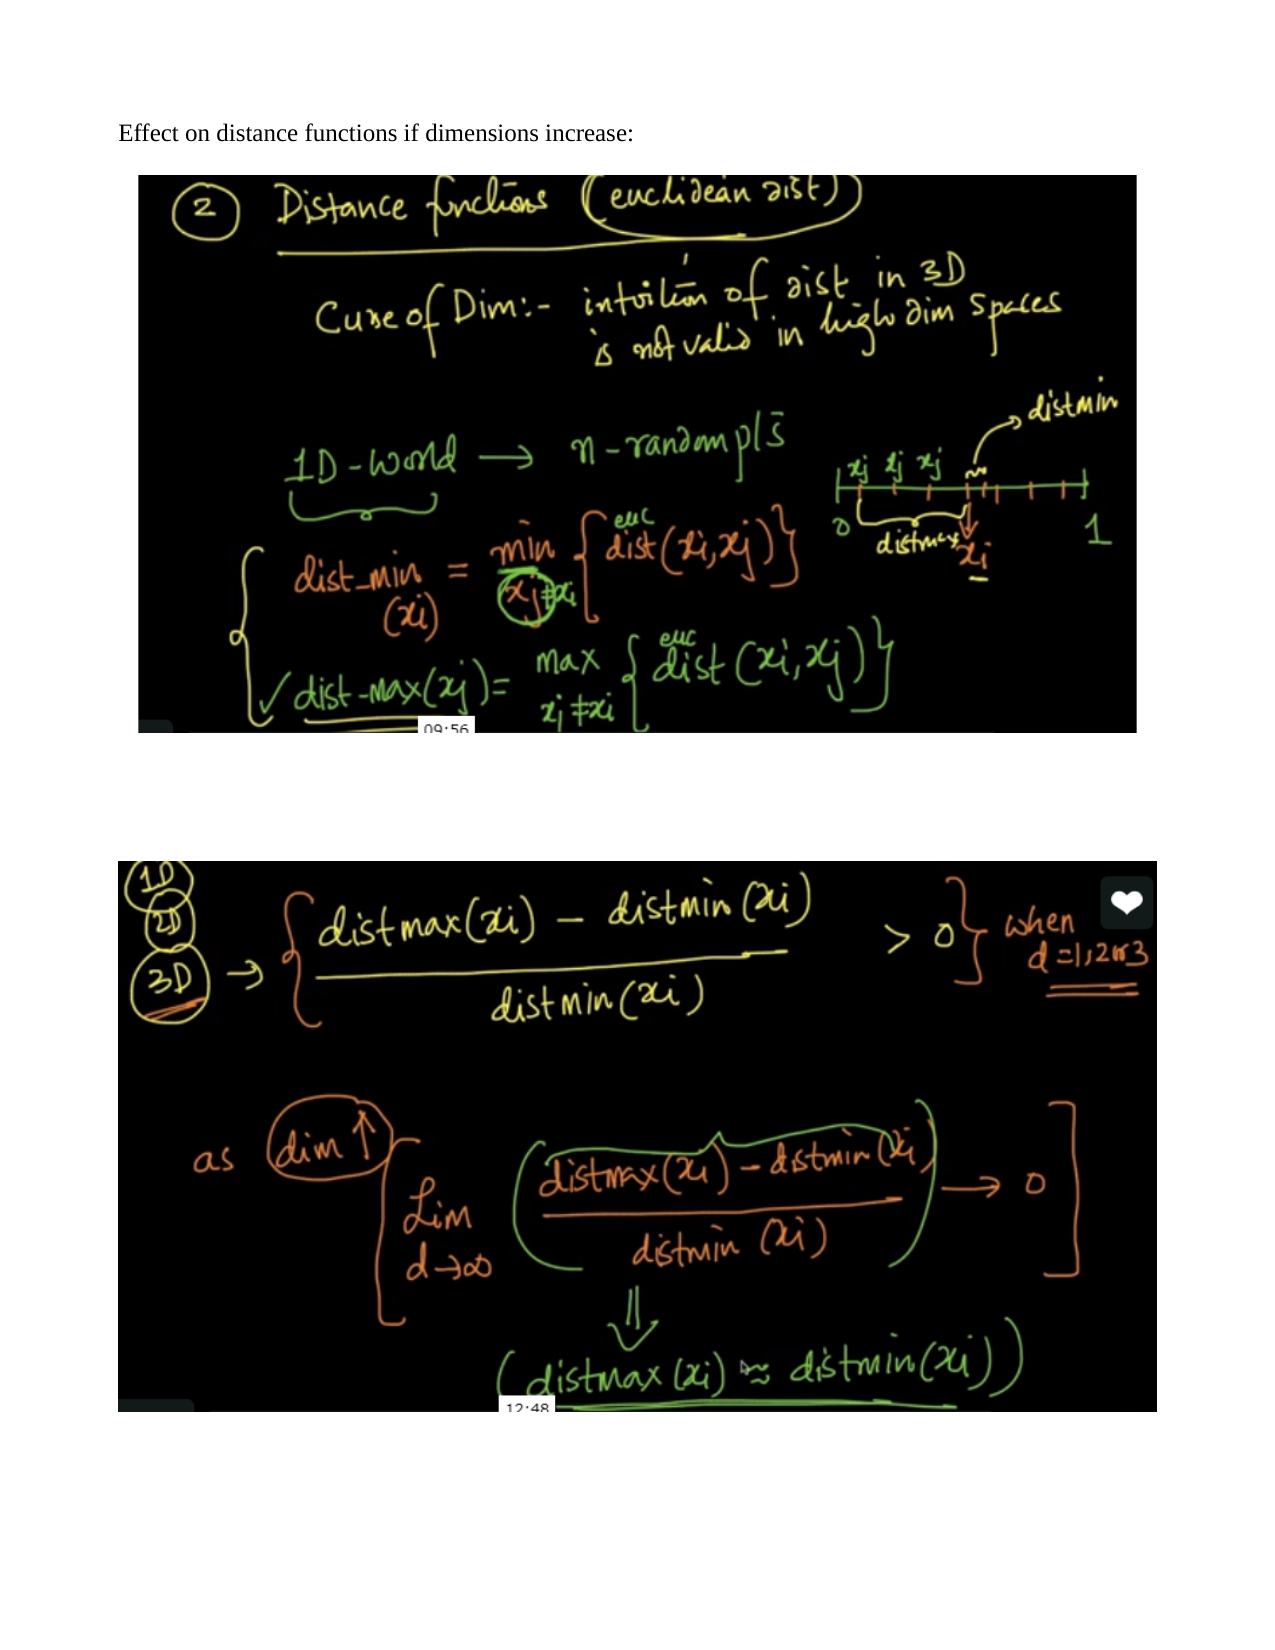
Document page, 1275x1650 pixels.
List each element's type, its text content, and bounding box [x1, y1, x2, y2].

text Effect on distance functions if dimensions increase: [118, 118, 1157, 147]
picture [138, 175, 1137, 733]
picture [118, 861, 1157, 1412]
